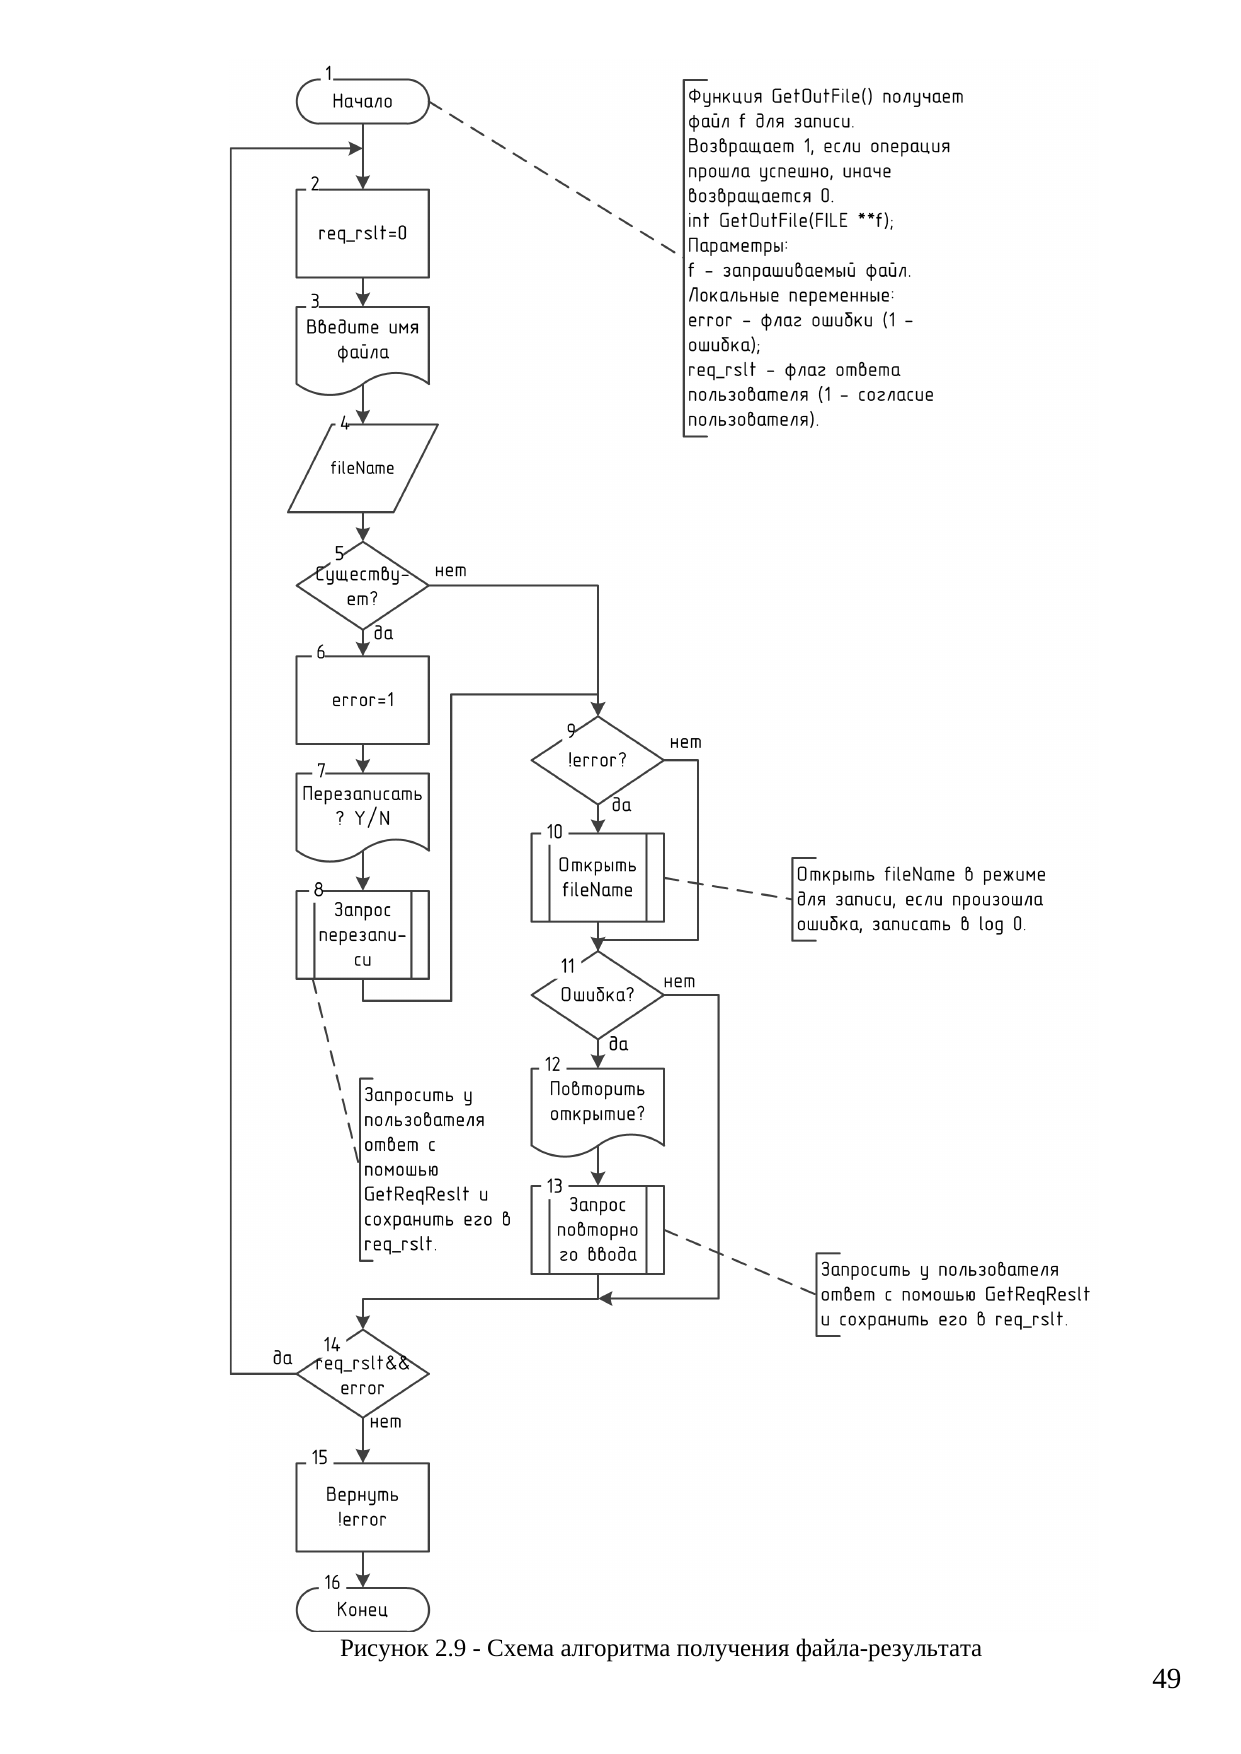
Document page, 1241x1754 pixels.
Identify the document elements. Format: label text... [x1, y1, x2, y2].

text Рисунок 2.9 - Схема алгоритма получения файла-результата [148, 1633, 1174, 1662]
picture [229, 59, 1099, 1632]
